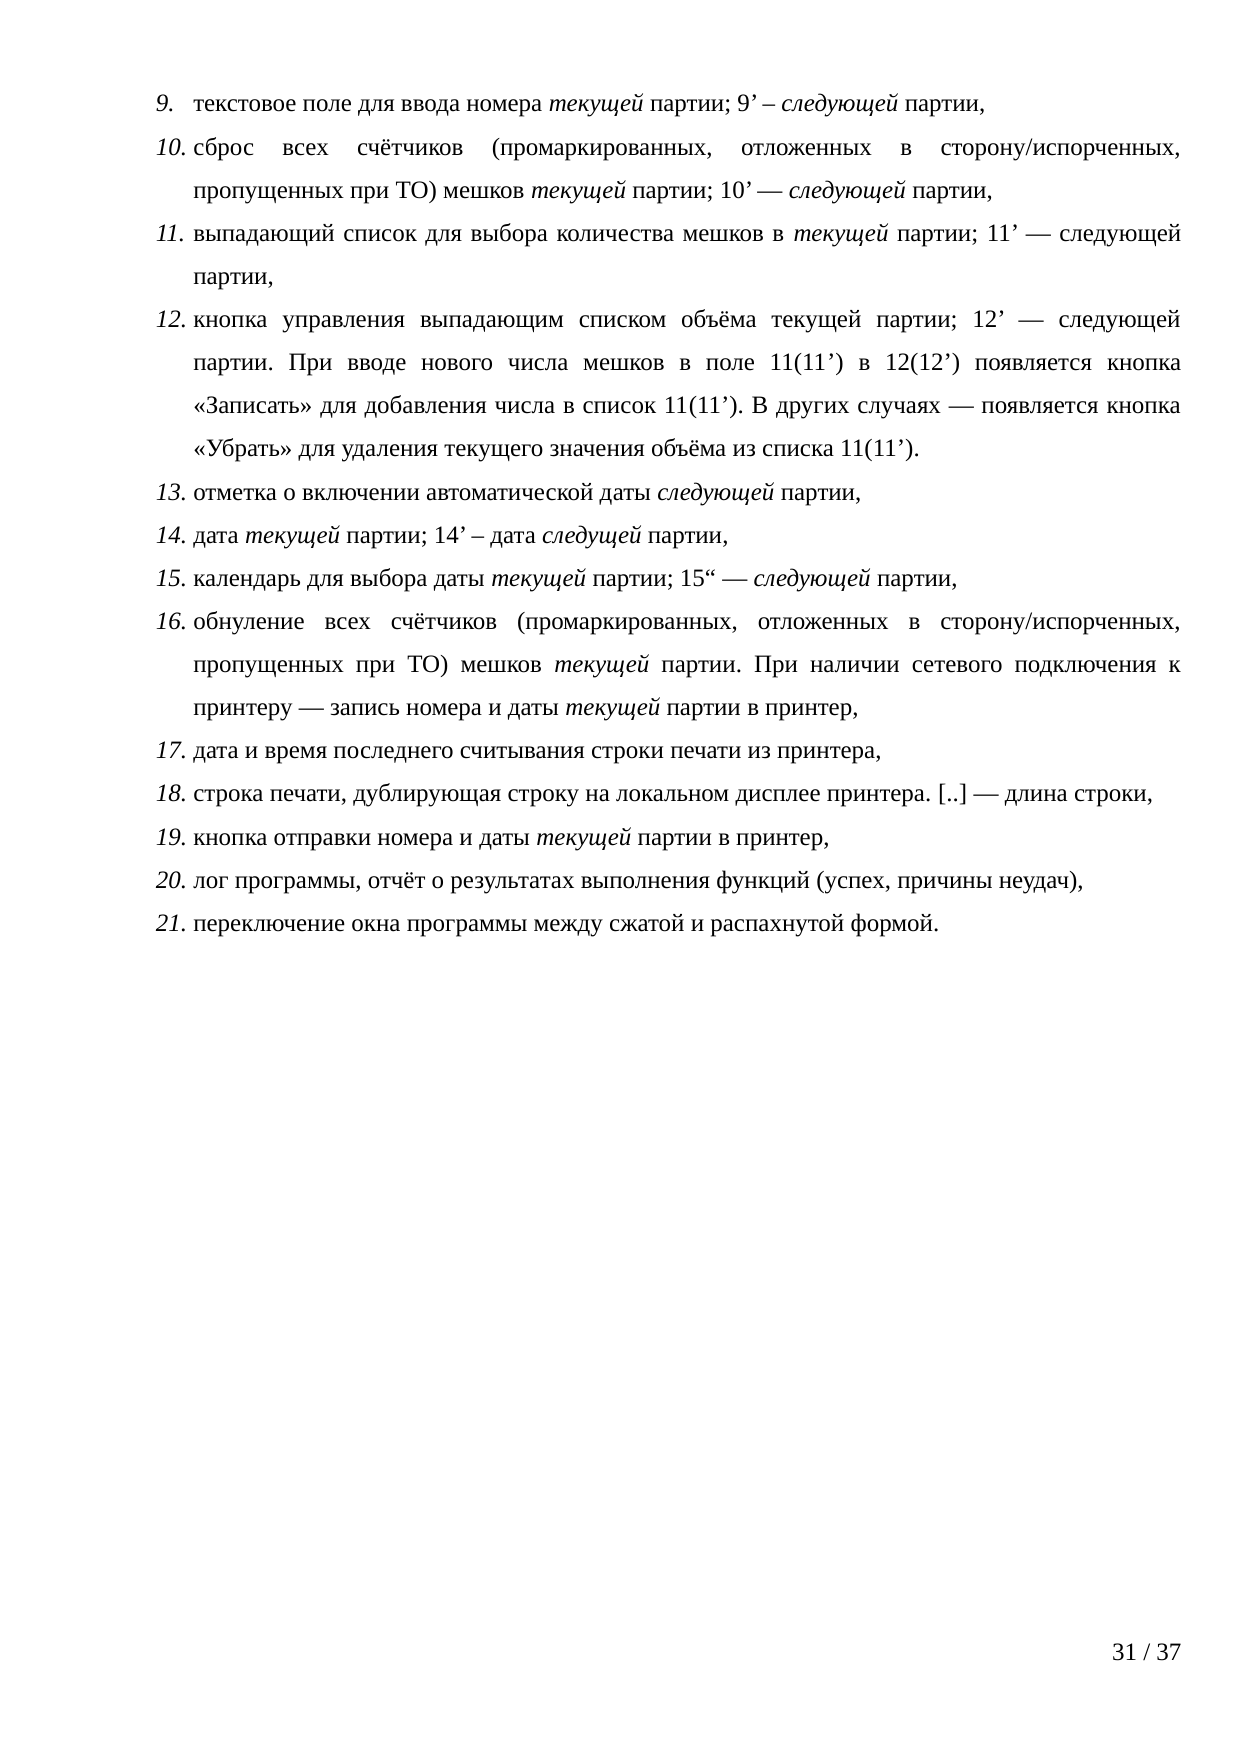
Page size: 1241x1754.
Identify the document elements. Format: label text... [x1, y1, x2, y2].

list строка печати, дублирующая строку на локальном дисплее принтера. [..] — длина строки, [156, 778, 1181, 807]
list переключение окна программы между сжатой и распахнутой формой. [156, 908, 1181, 937]
list выпадающий список для выбора количества мешков в текущей партии; 11’ — следующей партии, [156, 218, 1181, 290]
list лог программы, отчёт о результатах выполнения функций (успех, причины неудач), [156, 865, 1181, 893]
list текстовое поле для ввода номера текущей партии; 9’ – следующей партии, [156, 88, 1181, 117]
list отметка о включении автоматической даты следующей партии, [156, 477, 1181, 505]
list календарь для выбора даты текущей партии; 15“ — следующей партии, [156, 563, 1181, 592]
list кнопка отправки номера и даты текущей партии в принтер, [156, 822, 1181, 850]
list сброс всех счётчиков (промаркированных, отложенных в сторону/испорченных, пропущенных при ТО) мешков текущей партии; 10’ — следующей партии, [156, 132, 1181, 203]
list дата и время последнего считывания строки печати из принтера, [156, 735, 1181, 764]
list обнуление всех счётчиков (промаркированных, отложенных в сторону/испорченных, пропущенных при ТО) мешков текущей партии. При наличии сетевого подключения к принтеру — запись номера и даты текущей партии в принтер, [156, 606, 1181, 721]
list дата текущей партии; 14’ – дата следущей партии, [156, 520, 1181, 548]
list кнопка управления выпадающим списком объёма текущей партии; 12’ — следующей партии. При вводе нового числа мешков в поле 11(11’) в 12(12’) появляется кнопка «Записать» для добавления числа в список 11(11’). В других случаях — появляется кнопка «Убрать» для удаления текущего значения объёма из списка 11(11’). [156, 304, 1181, 462]
